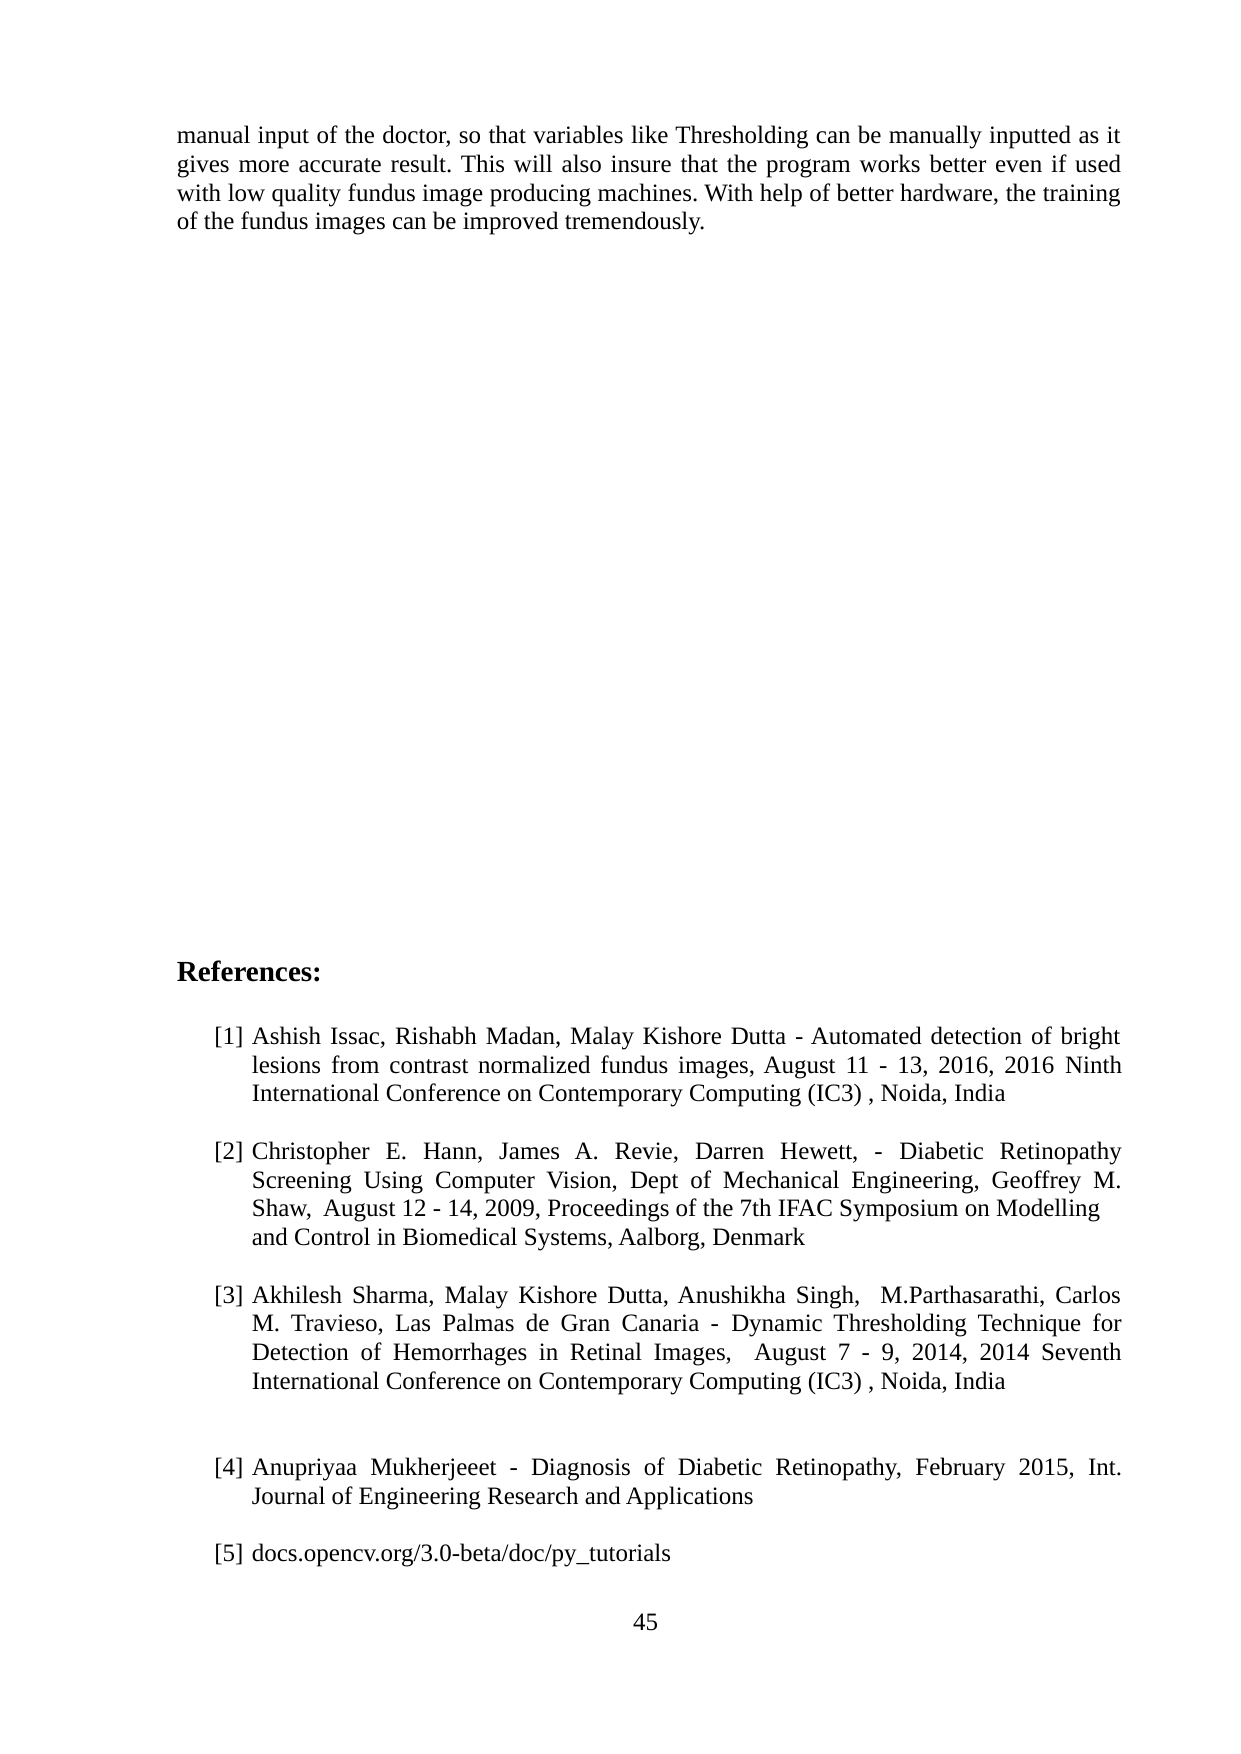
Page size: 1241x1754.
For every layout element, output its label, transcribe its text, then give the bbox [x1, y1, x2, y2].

list Anupriyaa Mukherjeeet - Diagnosis of Diabetic Retinopathy, February 2015, Int. Journal of Engineering Research and Applications [214, 1452, 1122, 1510]
list and Control in Biomedical Systems, Aalborg, Denmark [214, 1222, 1122, 1251]
list Ashish Issac, Rishabh Madan, Malay Kishore Dutta - Automated detection of bright lesions from contrast normalized fundus images, August 11 - 13, 2016, 2016 Ninth International Conference on Contemporary Computing (IC3) , Noida, India [214, 1021, 1122, 1107]
list Akhilesh Sharma, Malay Kishore Dutta, Anushikha Singh, M.Parthasarathi, Carlos M. Travieso, Las Palmas de Gran Canaria - Dynamic Thresholding Technique for Detection of Hemorrhages in Retinal Images, August 7 - 9, 2014, 2014 Seventh International Conference on Contemporary Computing (IC3) , Noida, India [214, 1280, 1122, 1395]
text manual input of the doctor, so that variables like Thresholding can be manually inputted as it gives more accurate result. This will also insure that the program works better even if used with low quality fundus image producing machines. With help of better hardware, the training of the fundus images can be improved tremendously. [177, 120, 1122, 235]
text References: [177, 954, 1122, 987]
list Christopher E. Hann, James A. Revie, Darren Hewett, - Diabetic Retinopathy Screening Using Computer Vision, Dept of Mechanical Engineering, Geoffrey M. Shaw, August 12 - 14, 2009, Proceedings of the 7th IFAC Symposium on Modelling [214, 1136, 1122, 1222]
list docs.opencv.org/3.0-beta/doc/py_tutorials [214, 1538, 1122, 1567]
